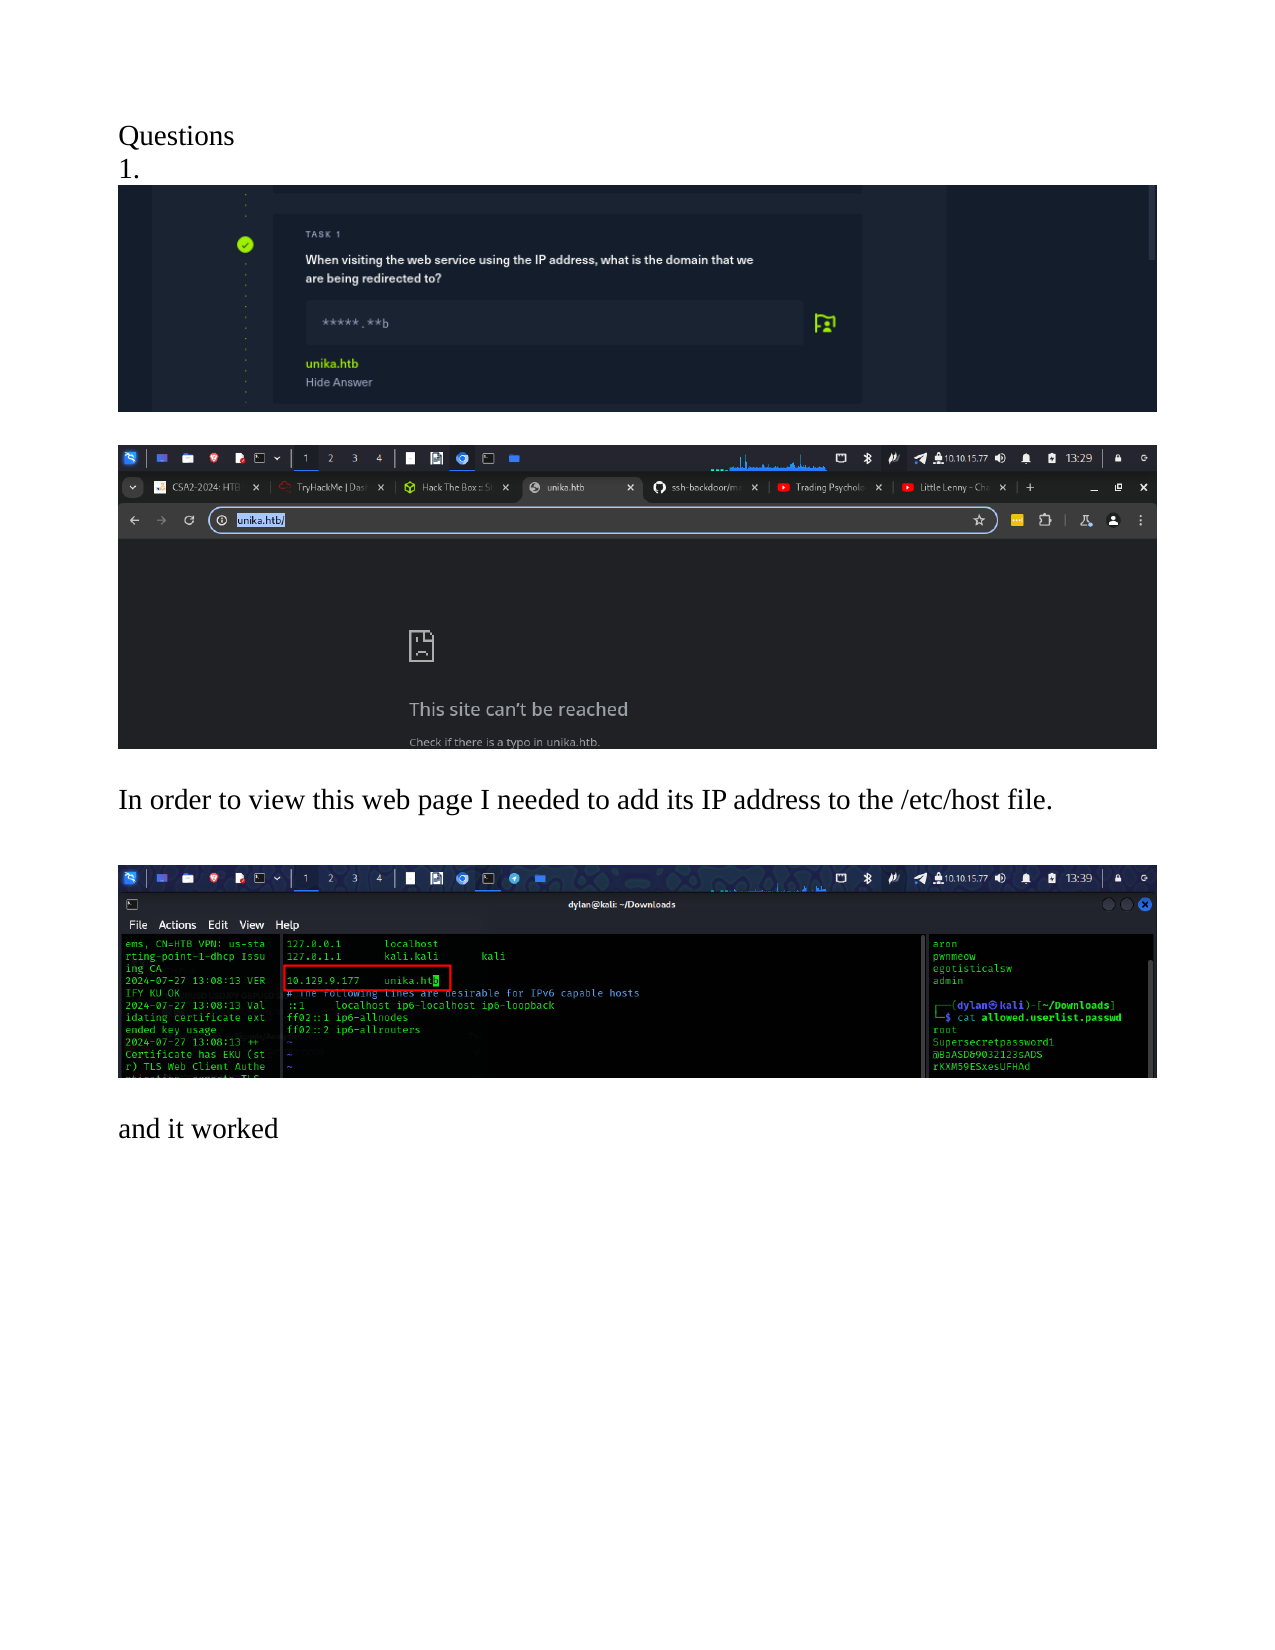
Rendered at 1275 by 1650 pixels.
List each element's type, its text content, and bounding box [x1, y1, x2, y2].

picture [118, 865, 1157, 1078]
text 1. [118, 152, 1157, 185]
text and it worked [118, 1111, 1157, 1144]
text In order to view this web page I needed to add its IP address to the /etc/host file. [118, 782, 1157, 815]
text Questions [118, 118, 1157, 152]
picture [118, 185, 1157, 412]
picture [118, 445, 1157, 749]
